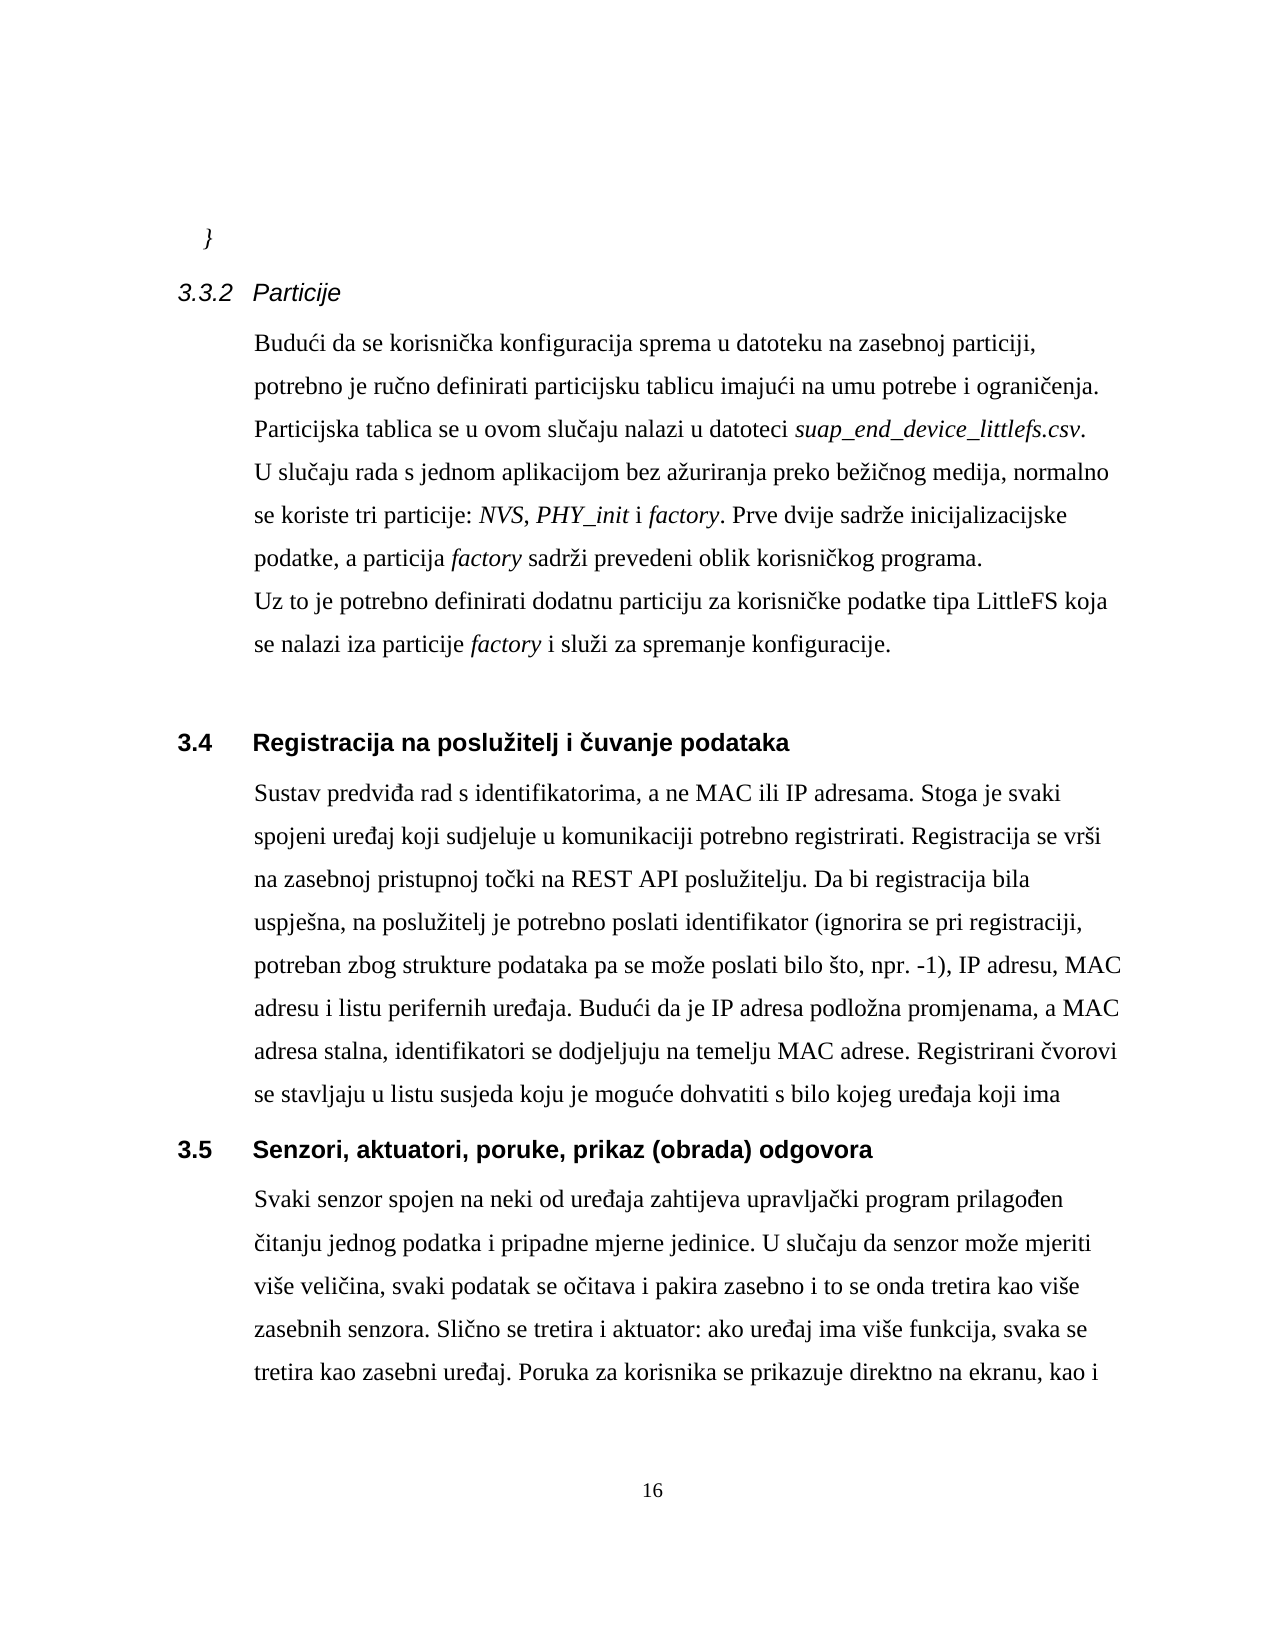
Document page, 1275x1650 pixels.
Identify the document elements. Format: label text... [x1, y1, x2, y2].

text Budući da se korisnička konfiguracija sprema u datoteku na zasebnoj particiji, potrebno je ručno definirati particijsku tablicu imajući na umu potrebe i ograničenja. Particijska tablica se u ovom slučaju nalazi u datoteci suap_end_device_littlefs.csv. [254, 328, 1127, 443]
subtitle Senzori, aktuatori, poruke, prikaz (obrada) odgovora [177, 1135, 1127, 1164]
text Sustav predviđa rad s identifikatorima, a ne MAC ili IP adresama. Stoga je svaki spojeni uređaj koji sudjeluje u komunikaciji potrebno registrirati. Registracija se vrši na zasebnoj pristupnoj točki na REST API poslužitelju. Da bi registracija bila uspješna, na poslužitelj je potrebno poslati identifikator (ignorira se pri registraciji, potreban zbog strukture podataka pa se može poslati bilo što, npr. -1), IP adresu, MAC adresu i listu perifernih uređaja. Budući da je IP adresa podložna promjenama, a MAC adresa stalna, identifikatori se dodjeljuju na temelju MAC adrese. Registrirani čvorovi se stavljaju u listu susjeda koju je moguće dohvatiti s bilo kojeg uređaja koji ima [254, 778, 1127, 1108]
subtitle Particije [177, 278, 1127, 307]
subtitle Registracija na poslužitelj i čuvanje podataka [177, 728, 1127, 757]
text } [177, 223, 1127, 251]
text Svaki senzor spojen na neki od uređaja zahtijeva upravljački program prilagođen čitanju jednog podatka i pripadne mjerne jedinice. U slučaju da senzor može mjeriti više veličina, svaki podatak se očitava i pakira zasebno i to se onda tretira kao više zasebnih senzora. Slično se tretira i aktuator: ako uređaj ima više funkcija, svaka se tretira kao zasebni uređaj. Poruka za korisnika se prikazuje direktno na ekranu, kao i [254, 1184, 1127, 1386]
text Uz to je potrebno definirati dodatnu particiju za korisničke podatke tipa LittleFS koja se nalazi iza particije factory i služi za spremanje konfiguracije. [254, 586, 1127, 658]
text U slučaju rada s jednom aplikacijom bez ažuriranja preko bežičnog medija, normalno se koriste tri particije: NVS, PHY_init i factory. Prve dvije sadrže inicijalizacijske podatke, a particija factory sadrži prevedeni oblik korisničkog programa. [254, 457, 1127, 572]
